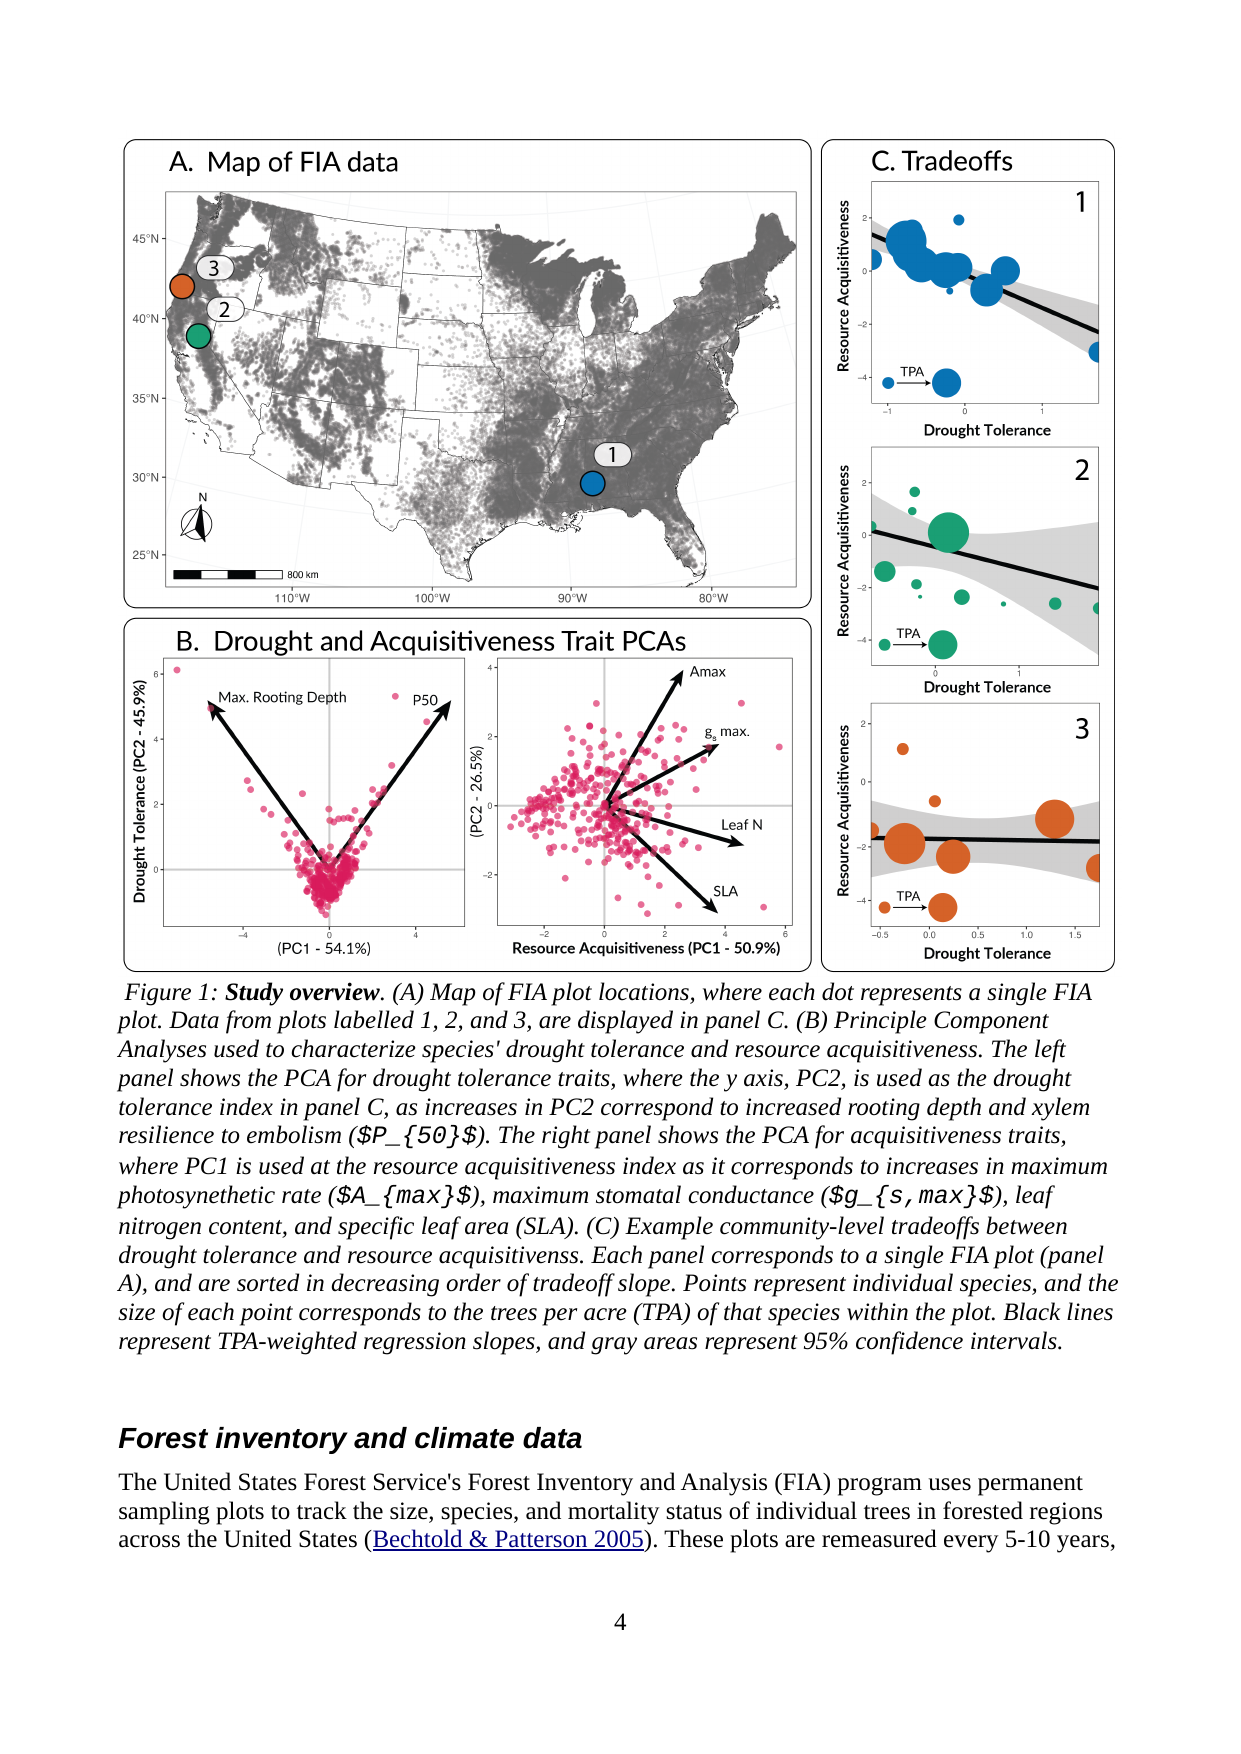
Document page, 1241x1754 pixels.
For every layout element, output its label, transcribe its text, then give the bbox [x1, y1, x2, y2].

subtitle Forest inventory and climate data [118, 1421, 1122, 1454]
text Figure 1: Study overview. (A) Map of FIA plot locations, where each dot represents a single FIA plot. Data from plots labelled 1, 2, and 3, are displayed in panel C. (B) Principle Component Analyses used to characterize species' drought tolerance and resource acquisitiveness. The left panel shows the PCA for drought tolerance traits, where the y axis, PC2, is used as the drought tolerance index in panel C, as increases in PC2 correspond to increased rooting depth and xylem resilience to embolism ($P_{50}$). The right panel shows the PCA for acquisitiveness traits, where PC1 is used at the resource acquisitiveness index as it corresponds to increases in maximum photosynethetic rate ($A_{max}$), maximum stomatal conductance ($g_{s,max}$), leaf nitrogen content, and specific leaf area (SLA). (C) Example community-level tradeoffs between drought tolerance and resource acquisitivenss. Each panel corresponds to a single FIA plot (panel A), and are sorted in decreasing order of tradeoff slope. Points represent individual species, and the size of each point corresponds to the trees per acre (TPA) of that species within the plot. Black lines represent TPA-weighted regression slopes, and gray areas represent 95% confidence intervals. [118, 977, 1122, 1355]
text The United States Forest Service's Forest Inventory and Analysis (FIA) program uses permanent sampling plots to track the size, species, and mortality status of individual trees in forested regions across the United States (Bechtold & Patterson 2005). These plots are remeasured every 5-10 years, [118, 1467, 1122, 1553]
